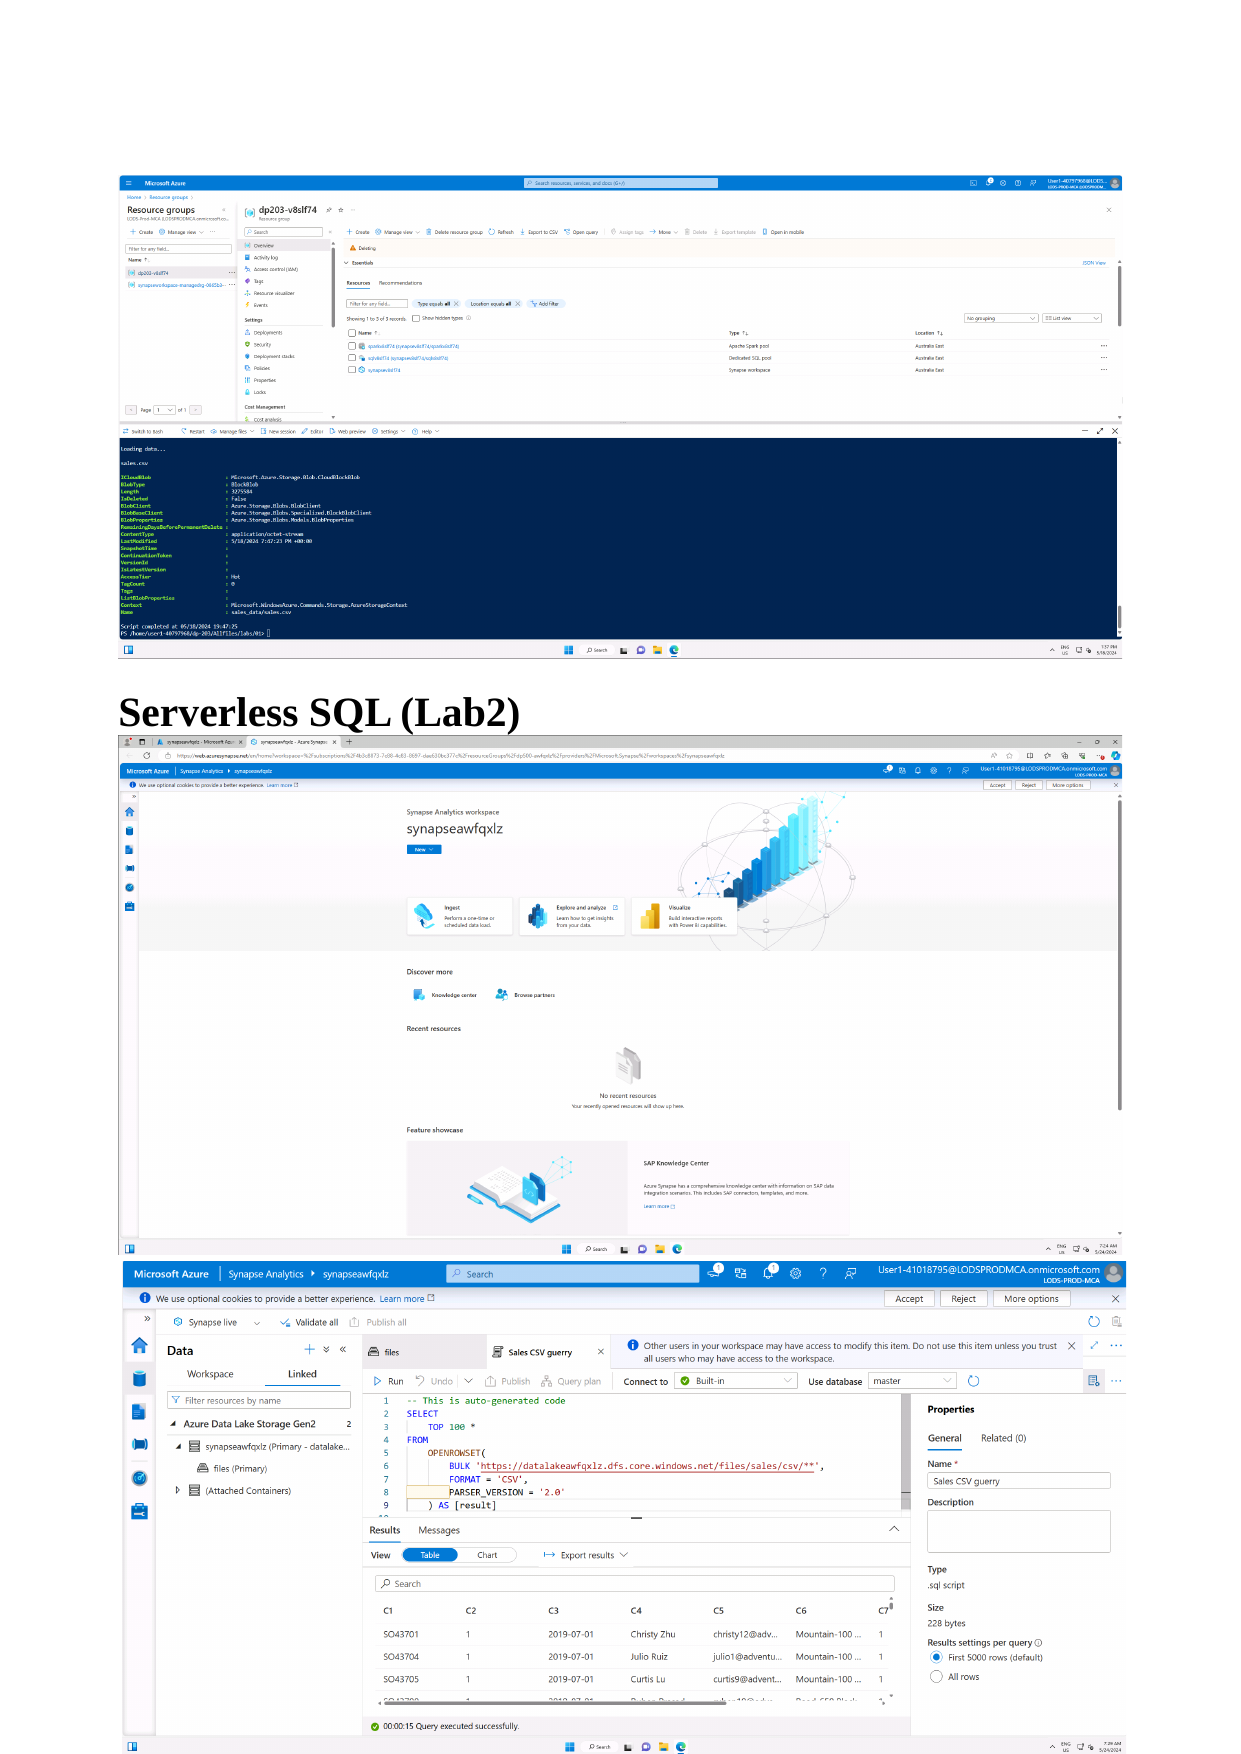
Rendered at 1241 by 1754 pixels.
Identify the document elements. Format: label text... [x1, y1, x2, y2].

picture [122, 1261, 1127, 1754]
picture [118, 175, 1123, 659]
text Serverless SQL (Lab2) [118, 687, 1122, 735]
picture [118, 735, 1123, 1255]
